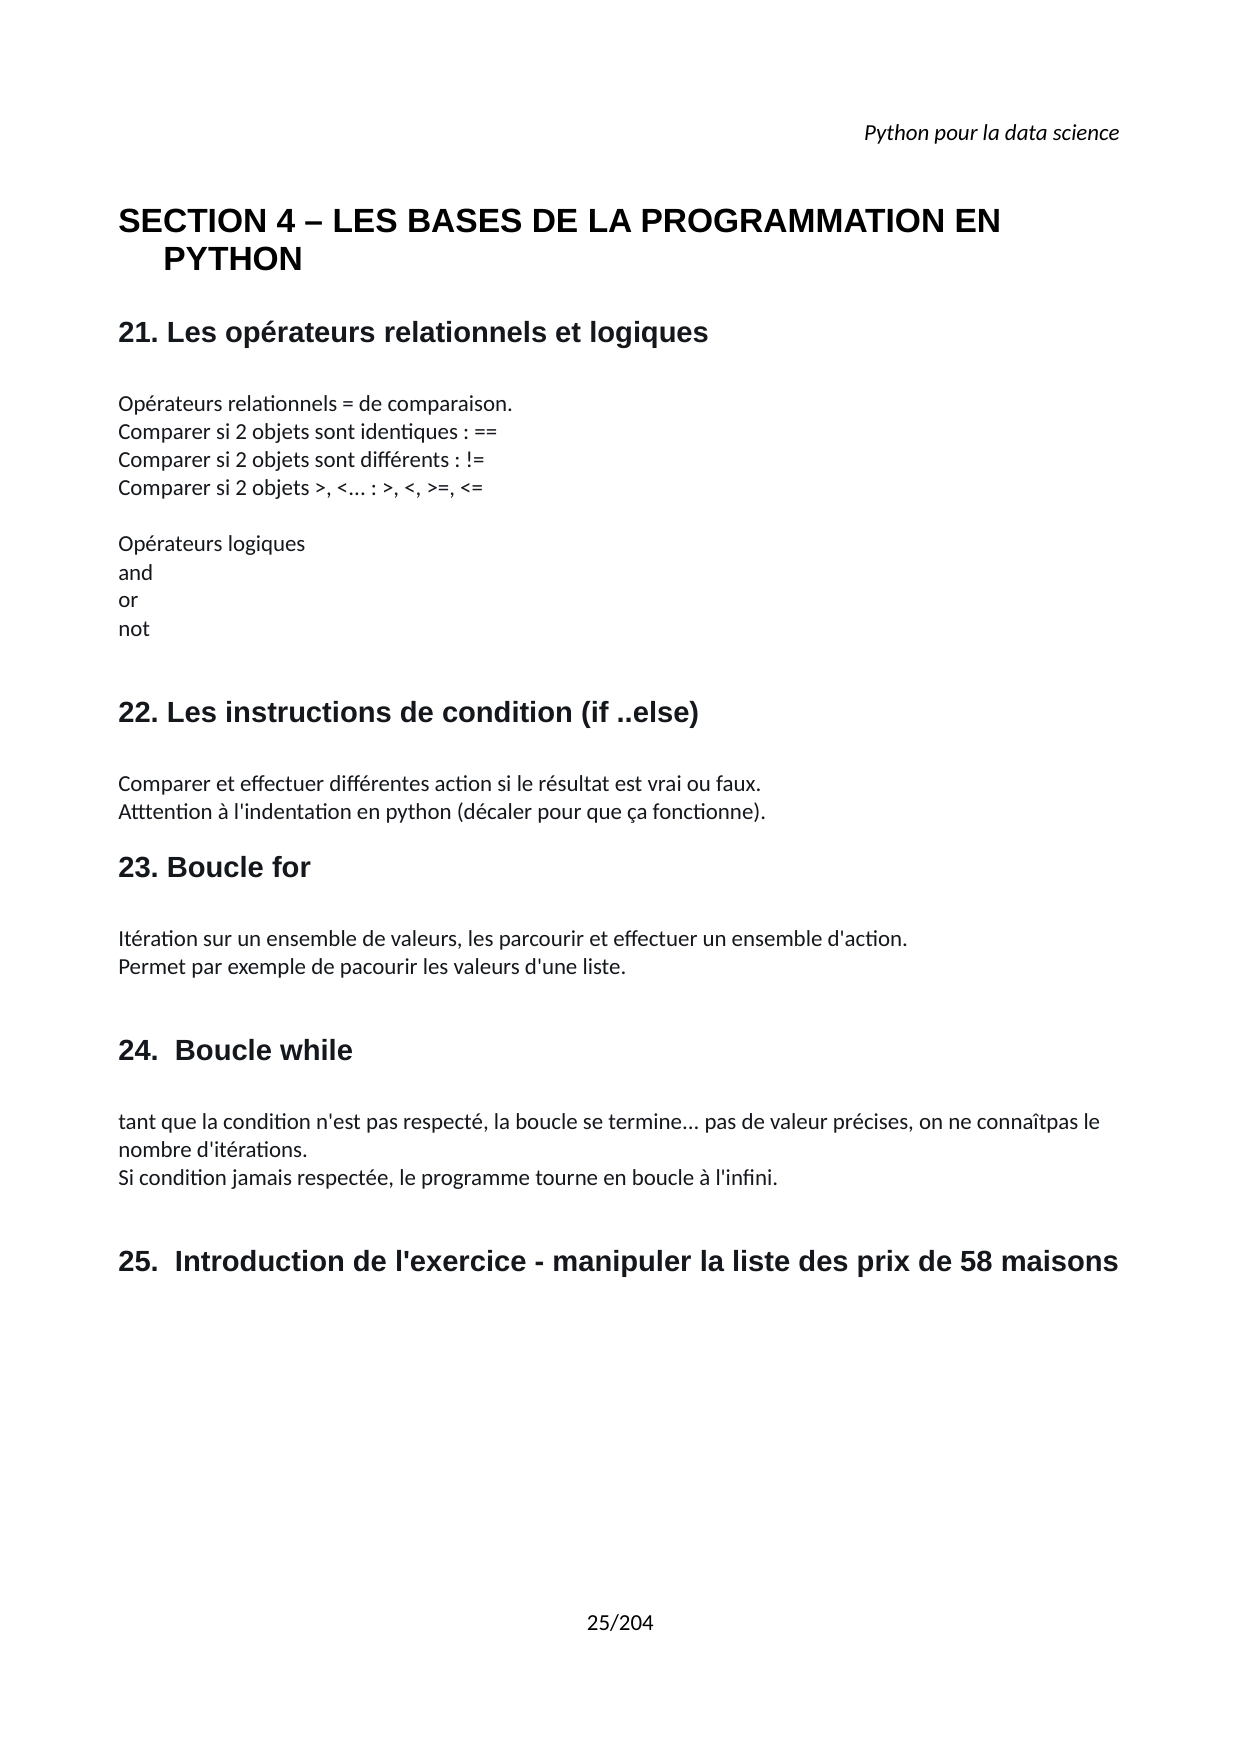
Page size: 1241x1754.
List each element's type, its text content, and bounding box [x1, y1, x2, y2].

subtitle 23. Boucle for [118, 850, 1122, 883]
text Atttention à l'indentation en python (décaler pour que ça fonctionne). [118, 797, 1122, 825]
text not [118, 614, 1122, 642]
text Comparer si 2 objets sont différents : != [118, 446, 1122, 473]
subtitle 21. Les opérateurs relationnels et logiques [118, 315, 1122, 349]
text Opérateurs logiques [118, 529, 1122, 558]
text Opérateurs relationnels = de comparaison. [118, 389, 1122, 417]
text Comparer si 2 objets sont identiques : == [118, 417, 1122, 446]
subtitle 24. Boucle while [118, 1033, 1122, 1066]
subtitle 22. Les instructions de condition (if ..else) [118, 695, 1122, 728]
text Comparer et effectuer différentes action si le résultat est vrai ou faux. [118, 769, 1122, 797]
text and [118, 558, 1122, 586]
subtitle 25. Introduction de l'exercice - manipuler la liste des prix de 58 maisons [118, 1244, 1122, 1278]
text Itération sur un ensemble de valeurs, les parcourir et effectuer un ensemble d'action. [118, 924, 1122, 952]
text or [118, 586, 1122, 614]
subtitle SECTION 4 – LES BASES DE LA PROGRAMMATION EN PYTHON [118, 201, 1122, 278]
text tant que la condition n'est pas respecté, la boucle se termine... pas de valeur précises, on ne connaîtpas le nombre d'itérations. Si condition jamais respectée, le programme tourne en boucle à l'infini. [118, 1107, 1122, 1191]
text Comparer si 2 objets >, <... : >, <, >=, <= [118, 473, 1122, 502]
text Permet par exemple de pacourir les valeurs d'une liste. [118, 952, 1122, 980]
